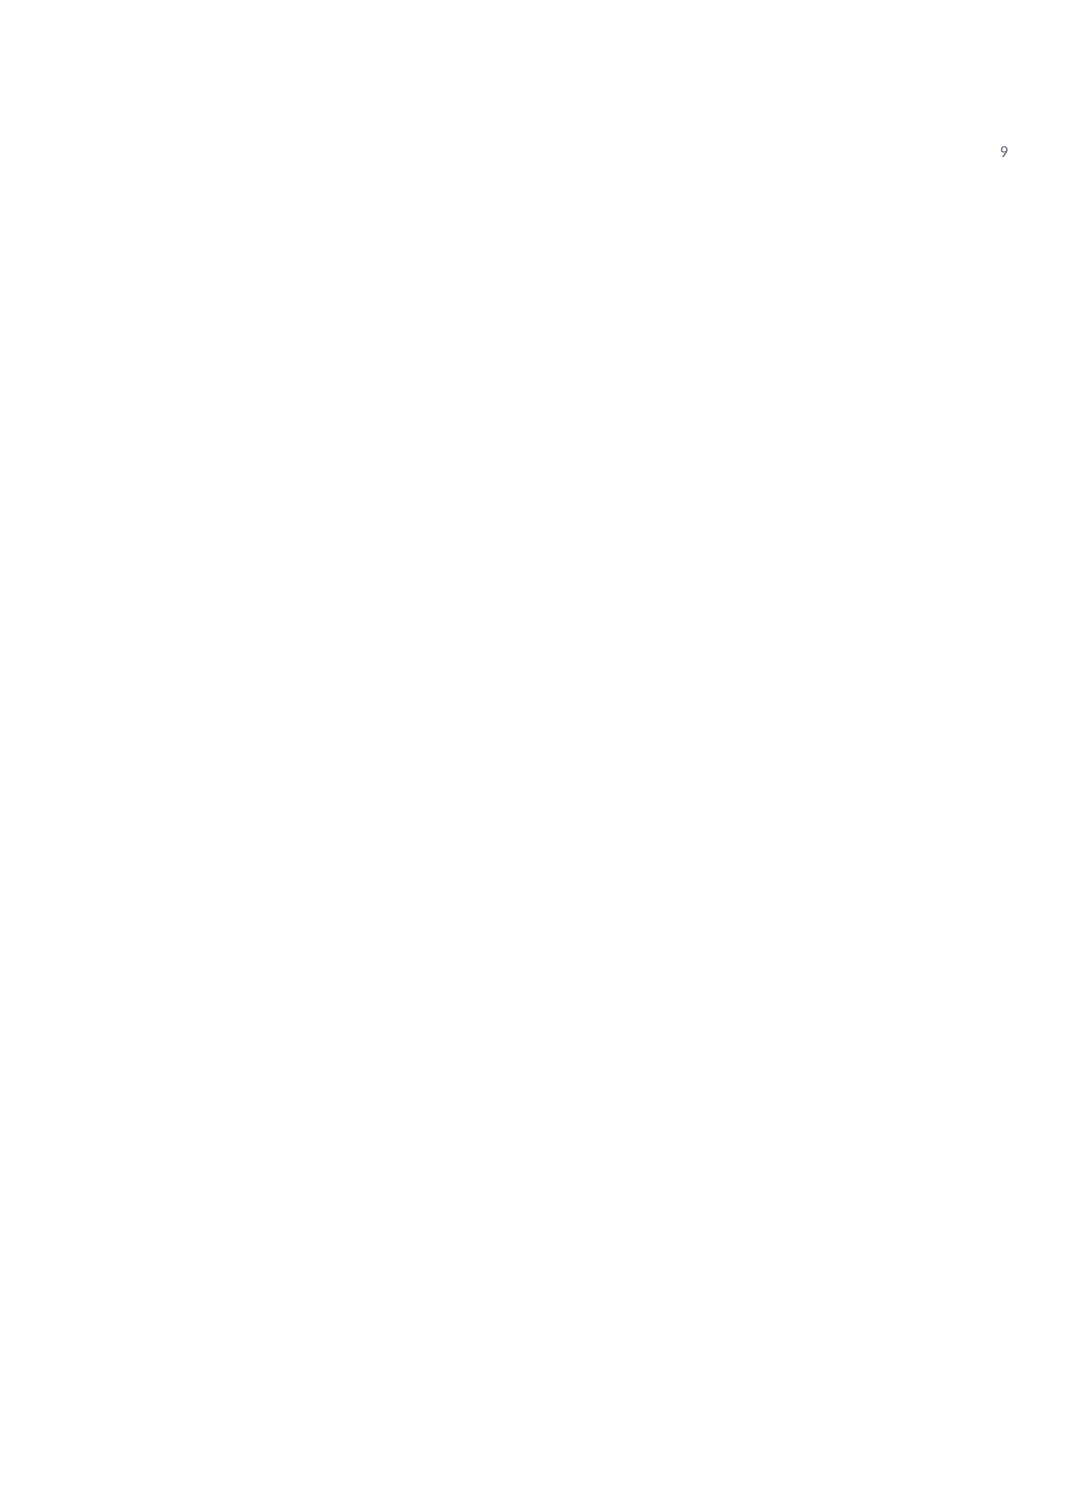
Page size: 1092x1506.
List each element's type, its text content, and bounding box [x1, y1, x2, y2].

text 9 [69, 142, 1008, 162]
